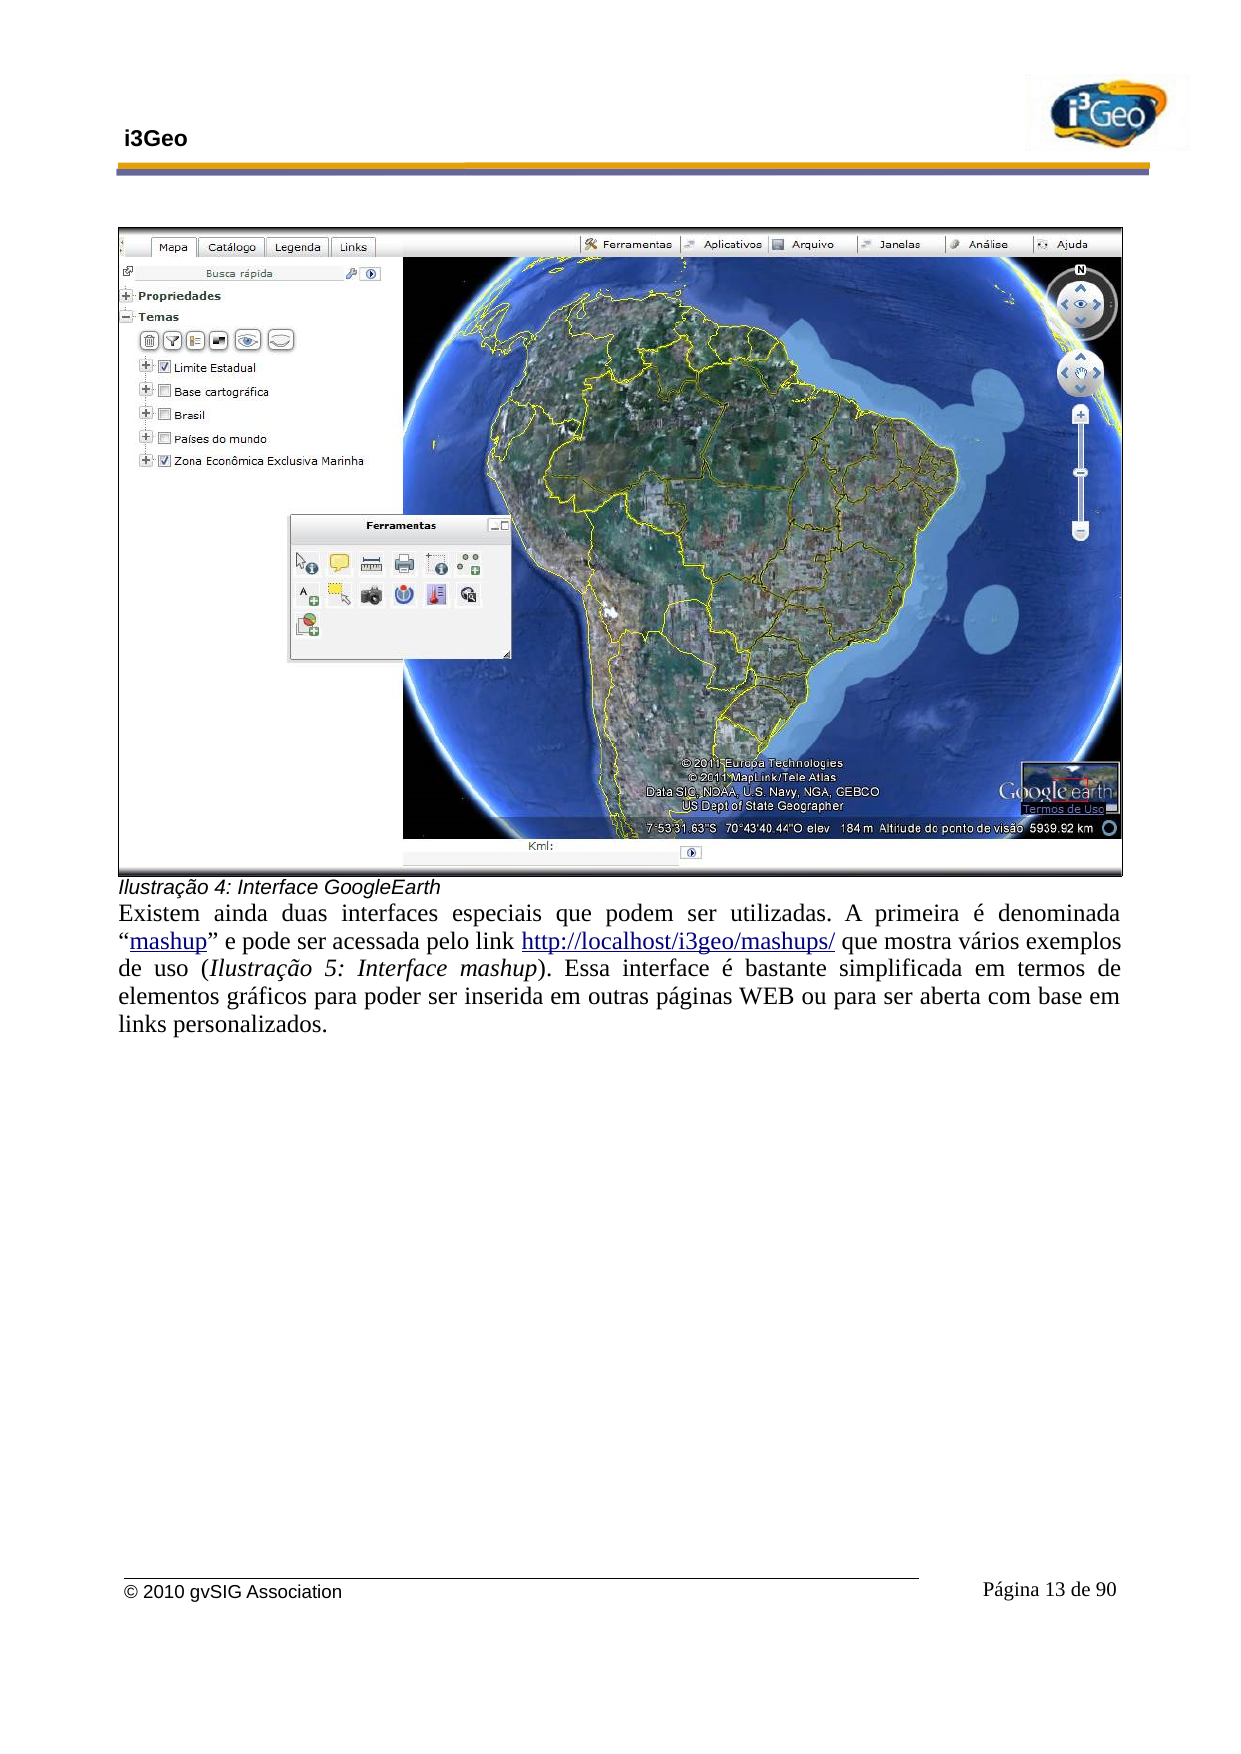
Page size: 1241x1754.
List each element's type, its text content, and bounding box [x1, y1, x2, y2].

text Existem ainda duas interfaces especiais que podem ser utilizadas. A primeira é denominada “mashup” e pode ser acessada pelo link http://localhost/i3geo/mashups/ que mostra vários exemplos de uso (Ilustração 5: Interface mashup). Essa interface é bastante simplificada em termos de elementos gráficos para poder ser inserida em outras páginas WEB ou para ser aberta com base em links personalizados. [118, 899, 1122, 1038]
picture [1025, 74, 1191, 151]
text Ilustração 4: Interface GoogleEarth [118, 877, 1122, 899]
text [118, 214, 1122, 227]
picture [119, 228, 1122, 876]
